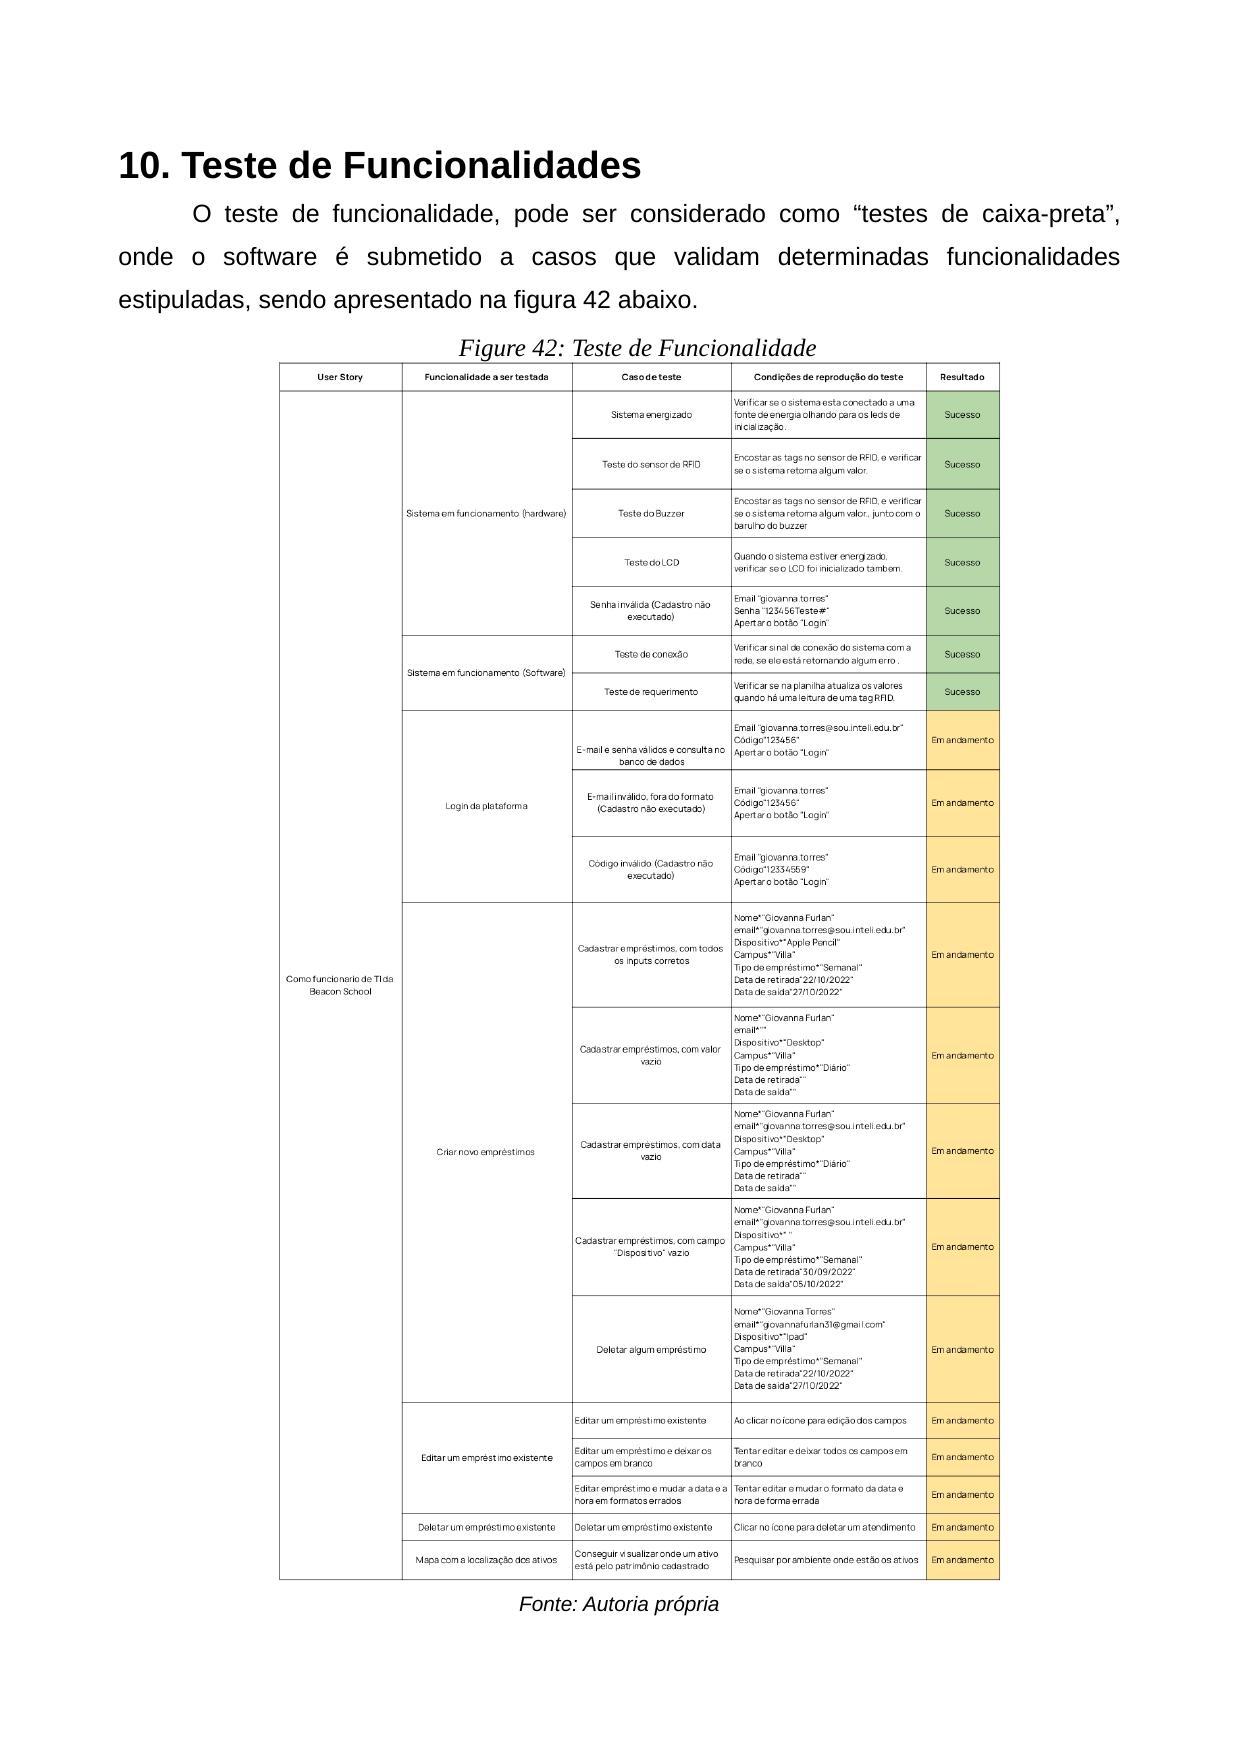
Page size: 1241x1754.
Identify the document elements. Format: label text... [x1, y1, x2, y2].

text [260, 321, 1018, 333]
picture [271, 362, 1007, 1586]
subtitle 10. Teste de Funcionalidades [118, 143, 1122, 187]
text O teste de funcionalidade, pode ser considerado como “testes de caixa-preta”, onde o software é submetido a casos que validam determinadas funcionalidades estipuladas, sendo apresentado na figura 42 abaixo. [118, 199, 1122, 314]
text Fonte: Autoria própria [118, 337, 1122, 1616]
text Figure 42: Teste de Funcionalidade [260, 333, 1018, 362]
